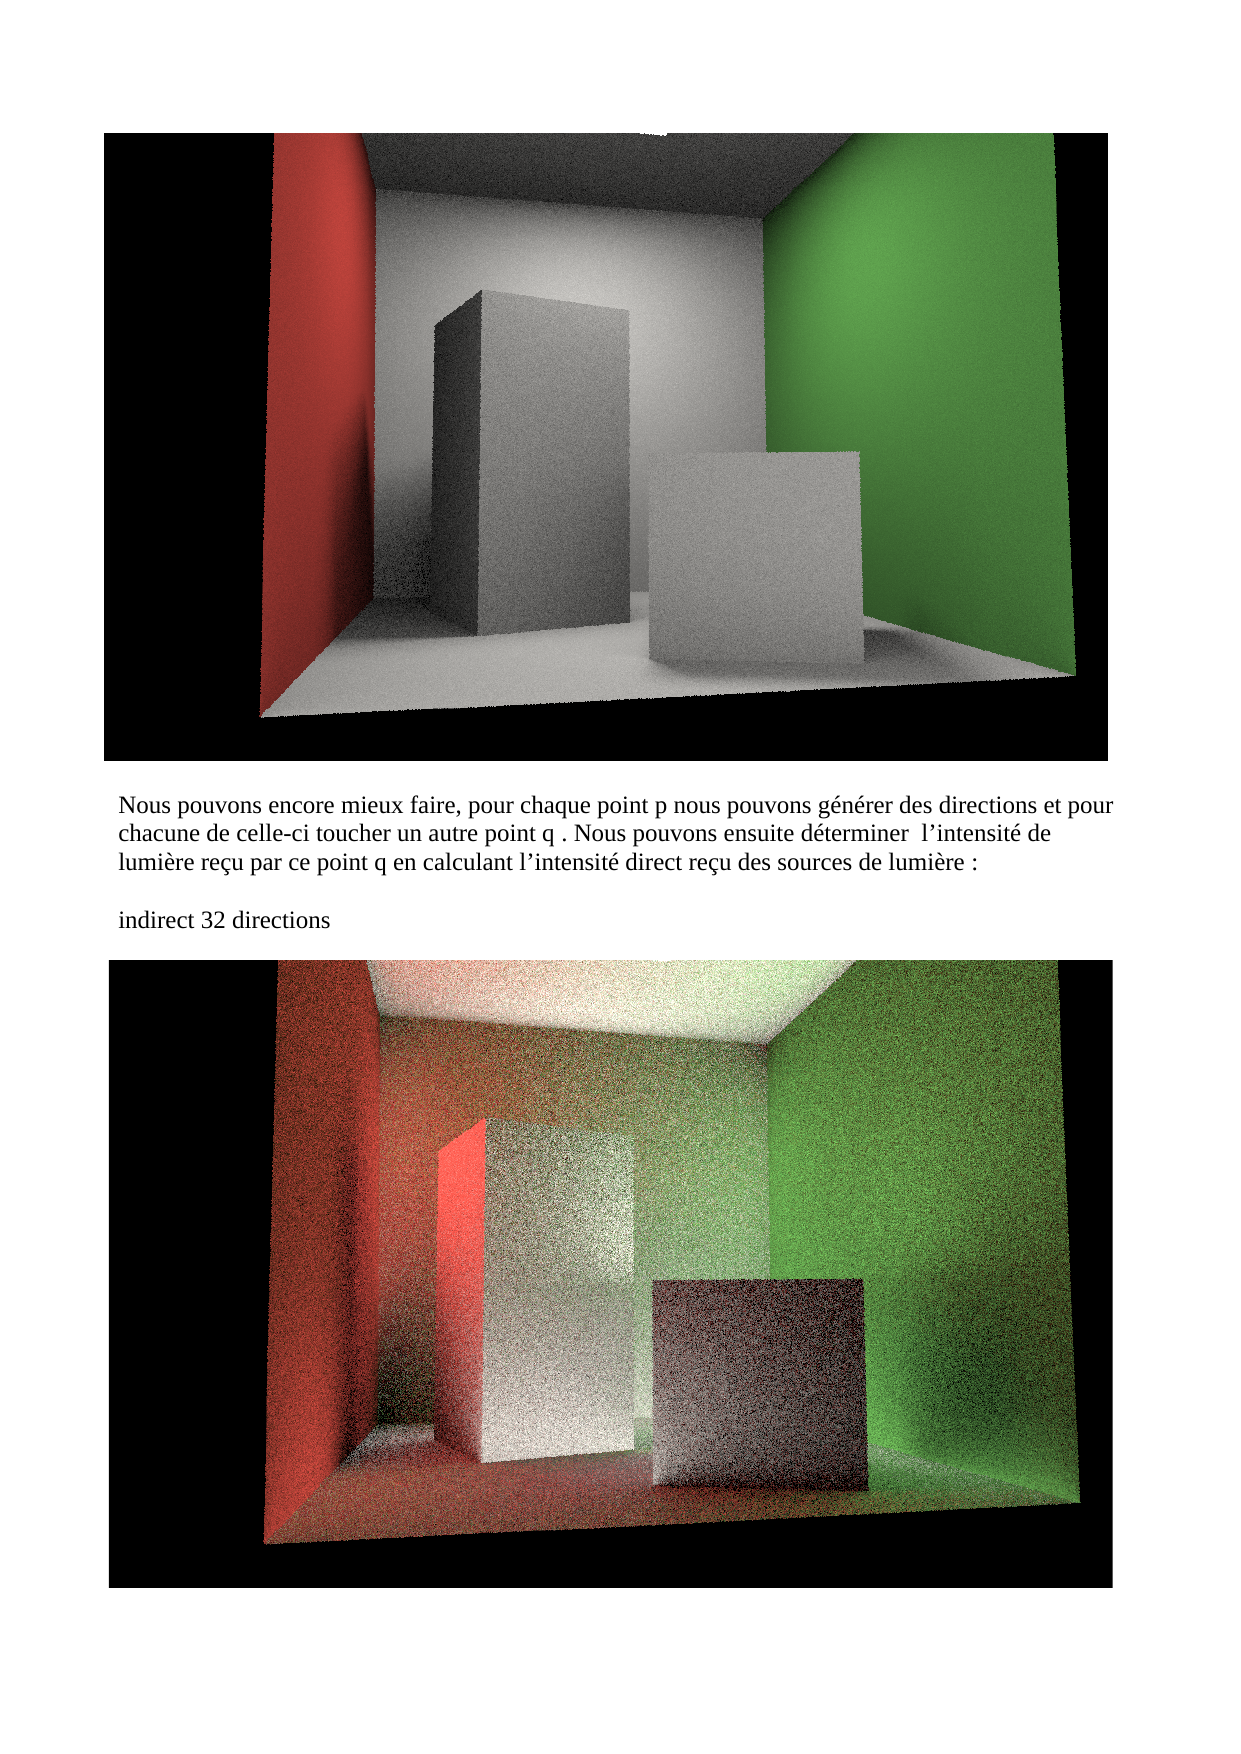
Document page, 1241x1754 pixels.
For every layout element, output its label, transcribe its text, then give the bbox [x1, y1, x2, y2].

picture [104, 133, 1108, 761]
picture [108, 960, 1113, 1588]
text indirect 32 directions [118, 905, 1122, 933]
text Nous pouvons encore mieux faire, pour chaque point p nous pouvons générer des directions et pour chacune de celle-ci toucher un autre point q . Nous pouvons ensuite déterminer l’intensité de lumière reçu par ce point q en calculant l’intensité direct reçu des sources de lumière : [118, 790, 1122, 876]
